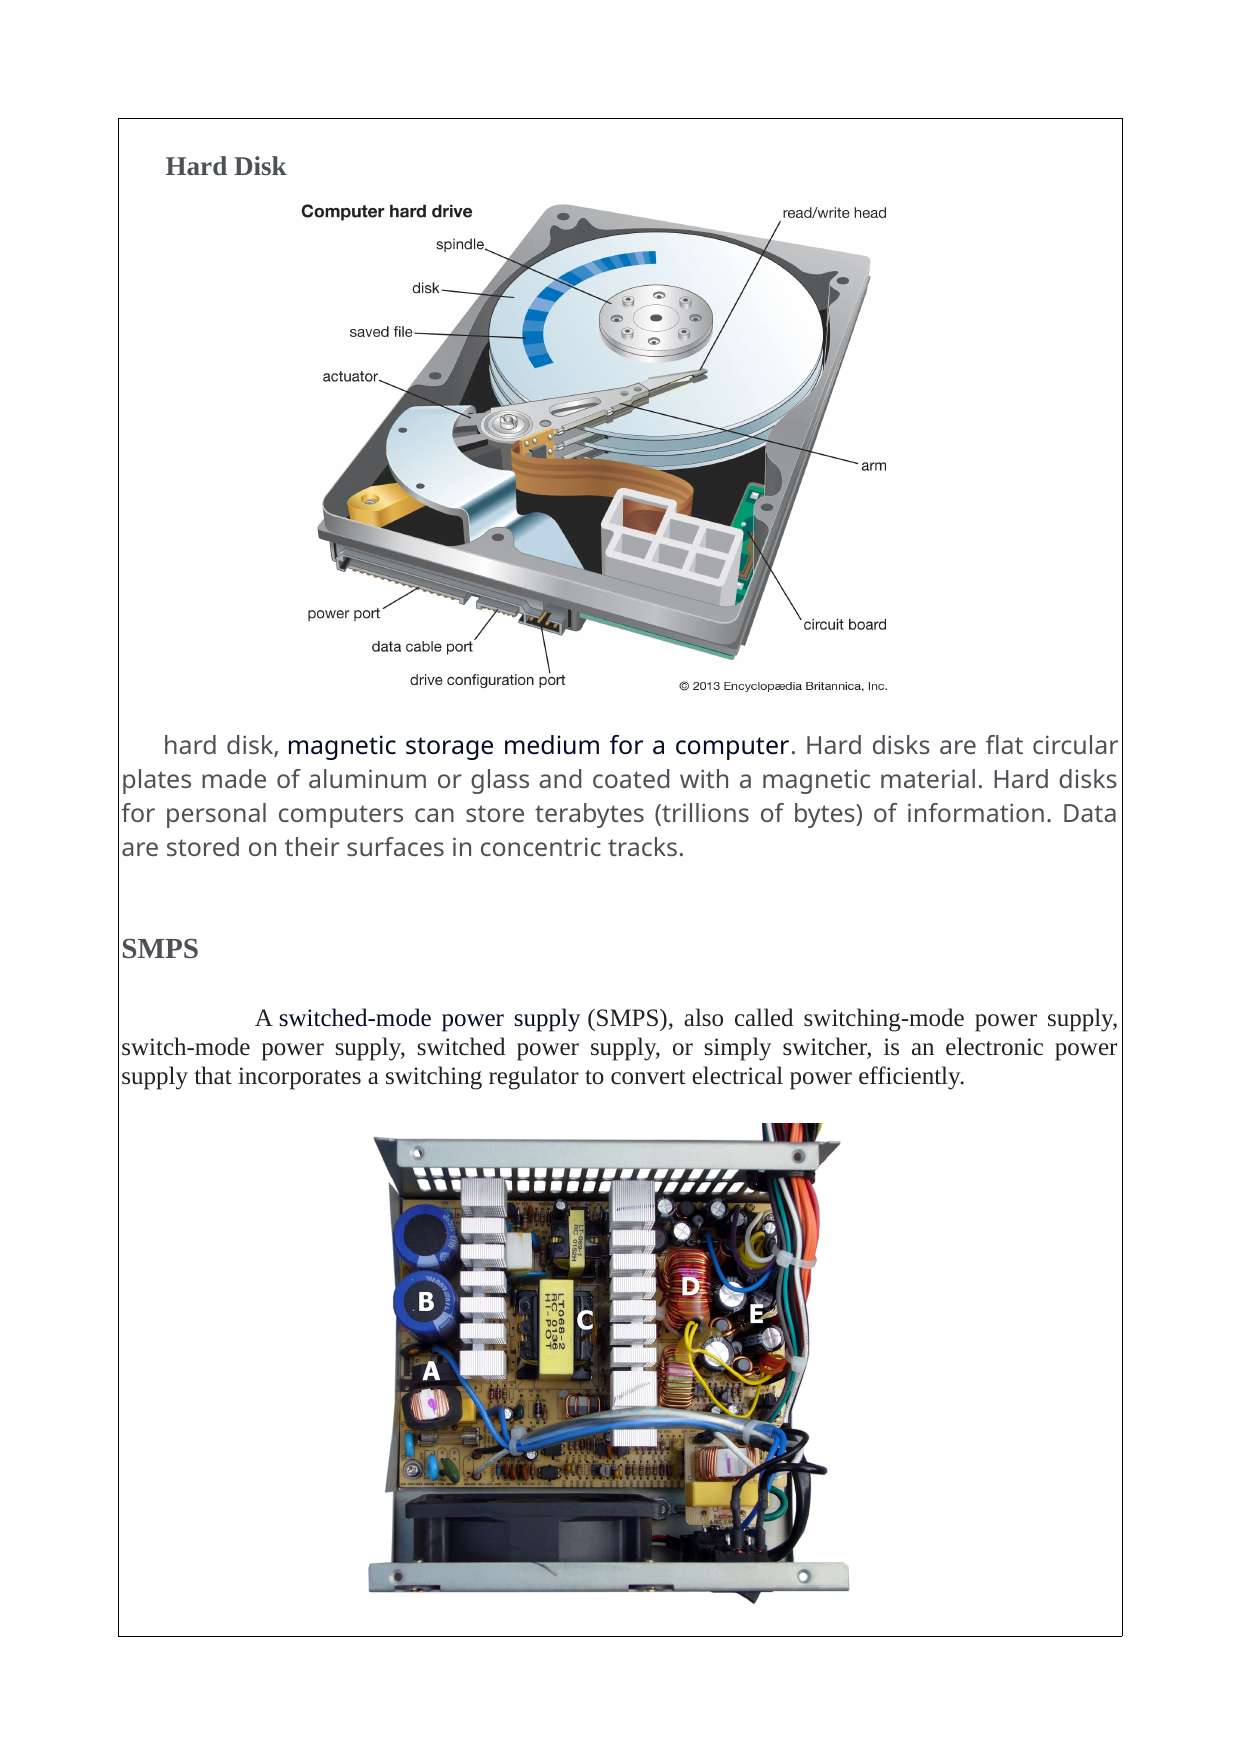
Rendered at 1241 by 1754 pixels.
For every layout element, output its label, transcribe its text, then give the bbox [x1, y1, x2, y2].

list Hard Disk [121, 150, 1119, 181]
picture [348, 1123, 866, 1632]
picture [295, 197, 893, 696]
list hard disk, magnetic storage medium for a computer. Hard disks are flat circular plates made of aluminum or glass and coated with a magnetic material. Hard disks for personal computers can store terabytes (trillions of bytes) of information. Data are stored on their surfaces in concentric tracks. [121, 727, 1119, 863]
list A switched-mode power supply (SMPS), also called switching-mode power supply, switch-mode power supply, switched power supply, or simply switcher, is an electronic power supply that incorporates a switching regulator to convert electrical power efficiently. [121, 999, 1119, 1090]
list SMPS [121, 932, 1119, 965]
